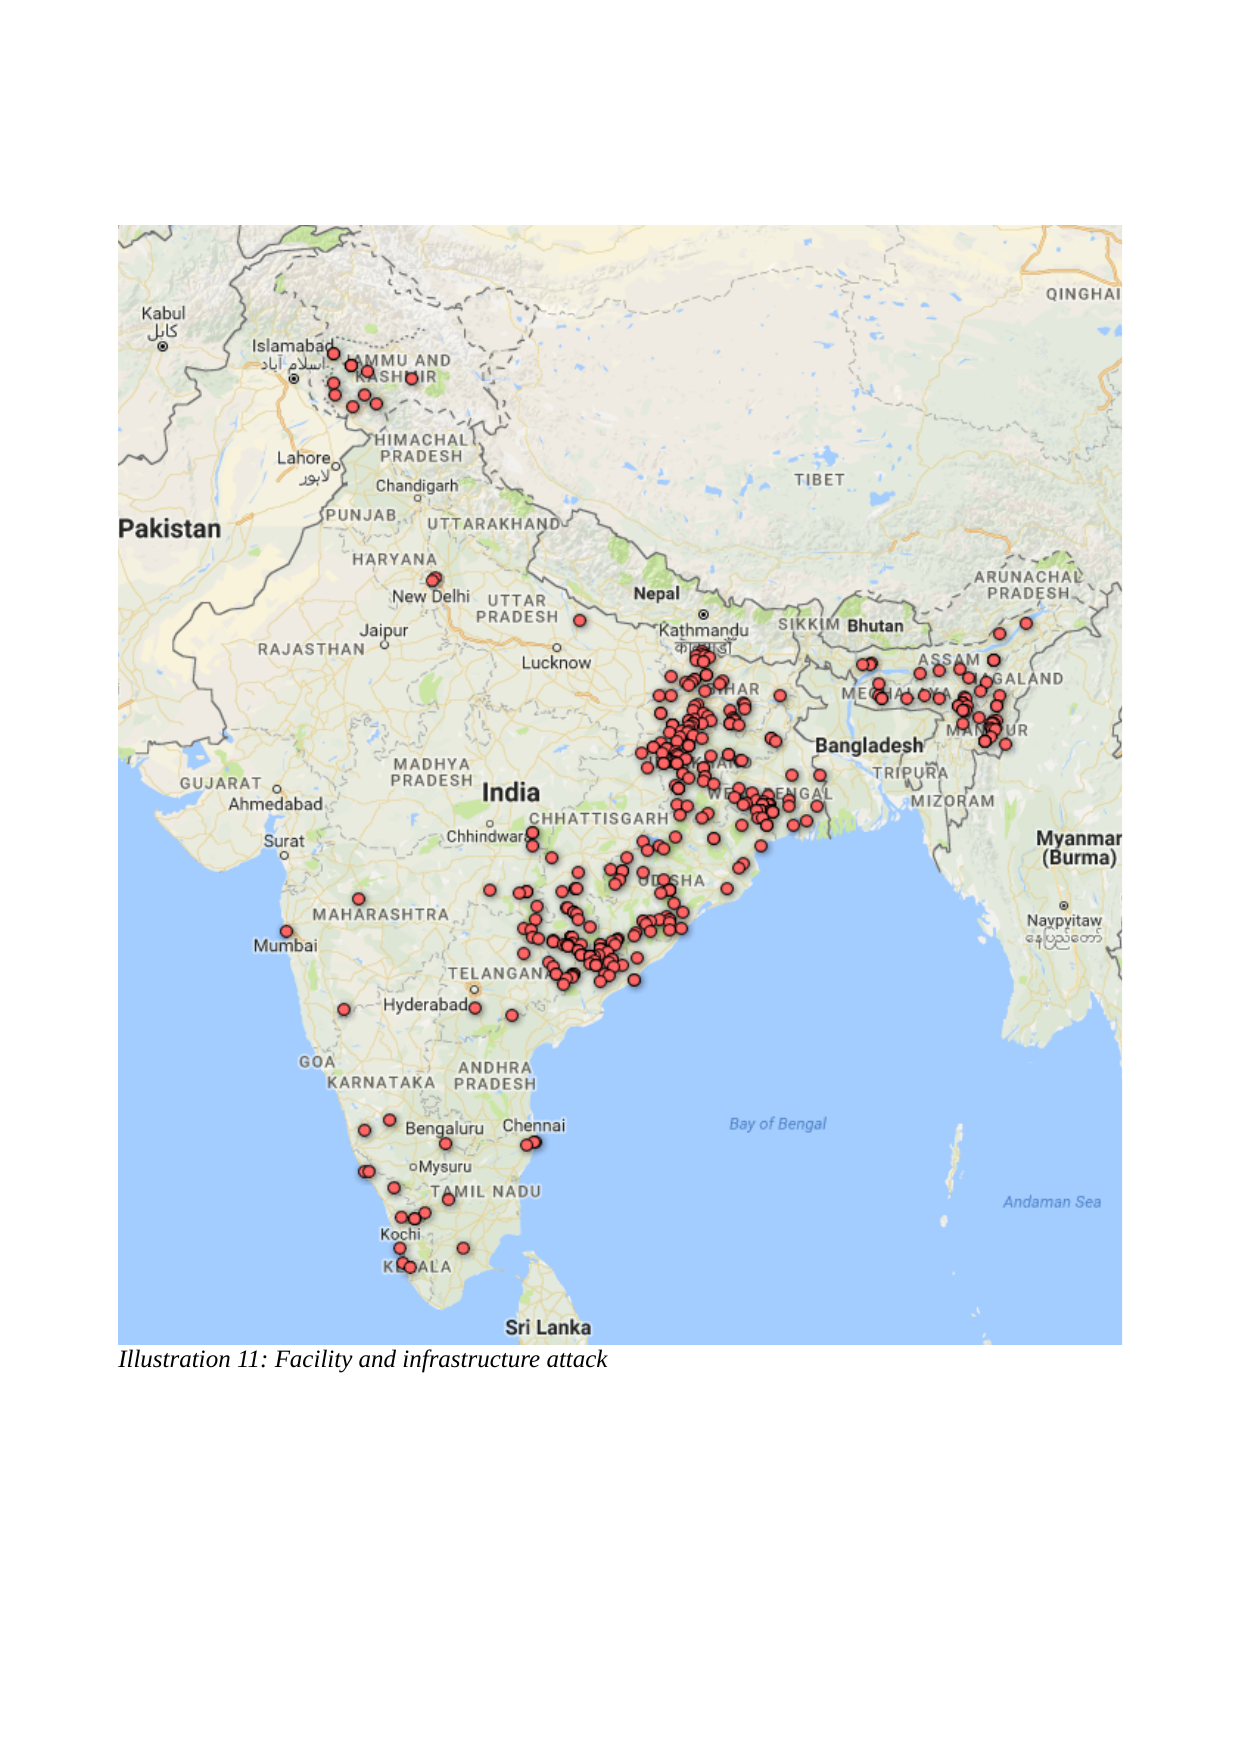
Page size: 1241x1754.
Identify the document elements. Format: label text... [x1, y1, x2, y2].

picture [118, 225, 1123, 1345]
text Illustration 11: Facility and infrastructure attack [118, 1345, 1122, 1373]
